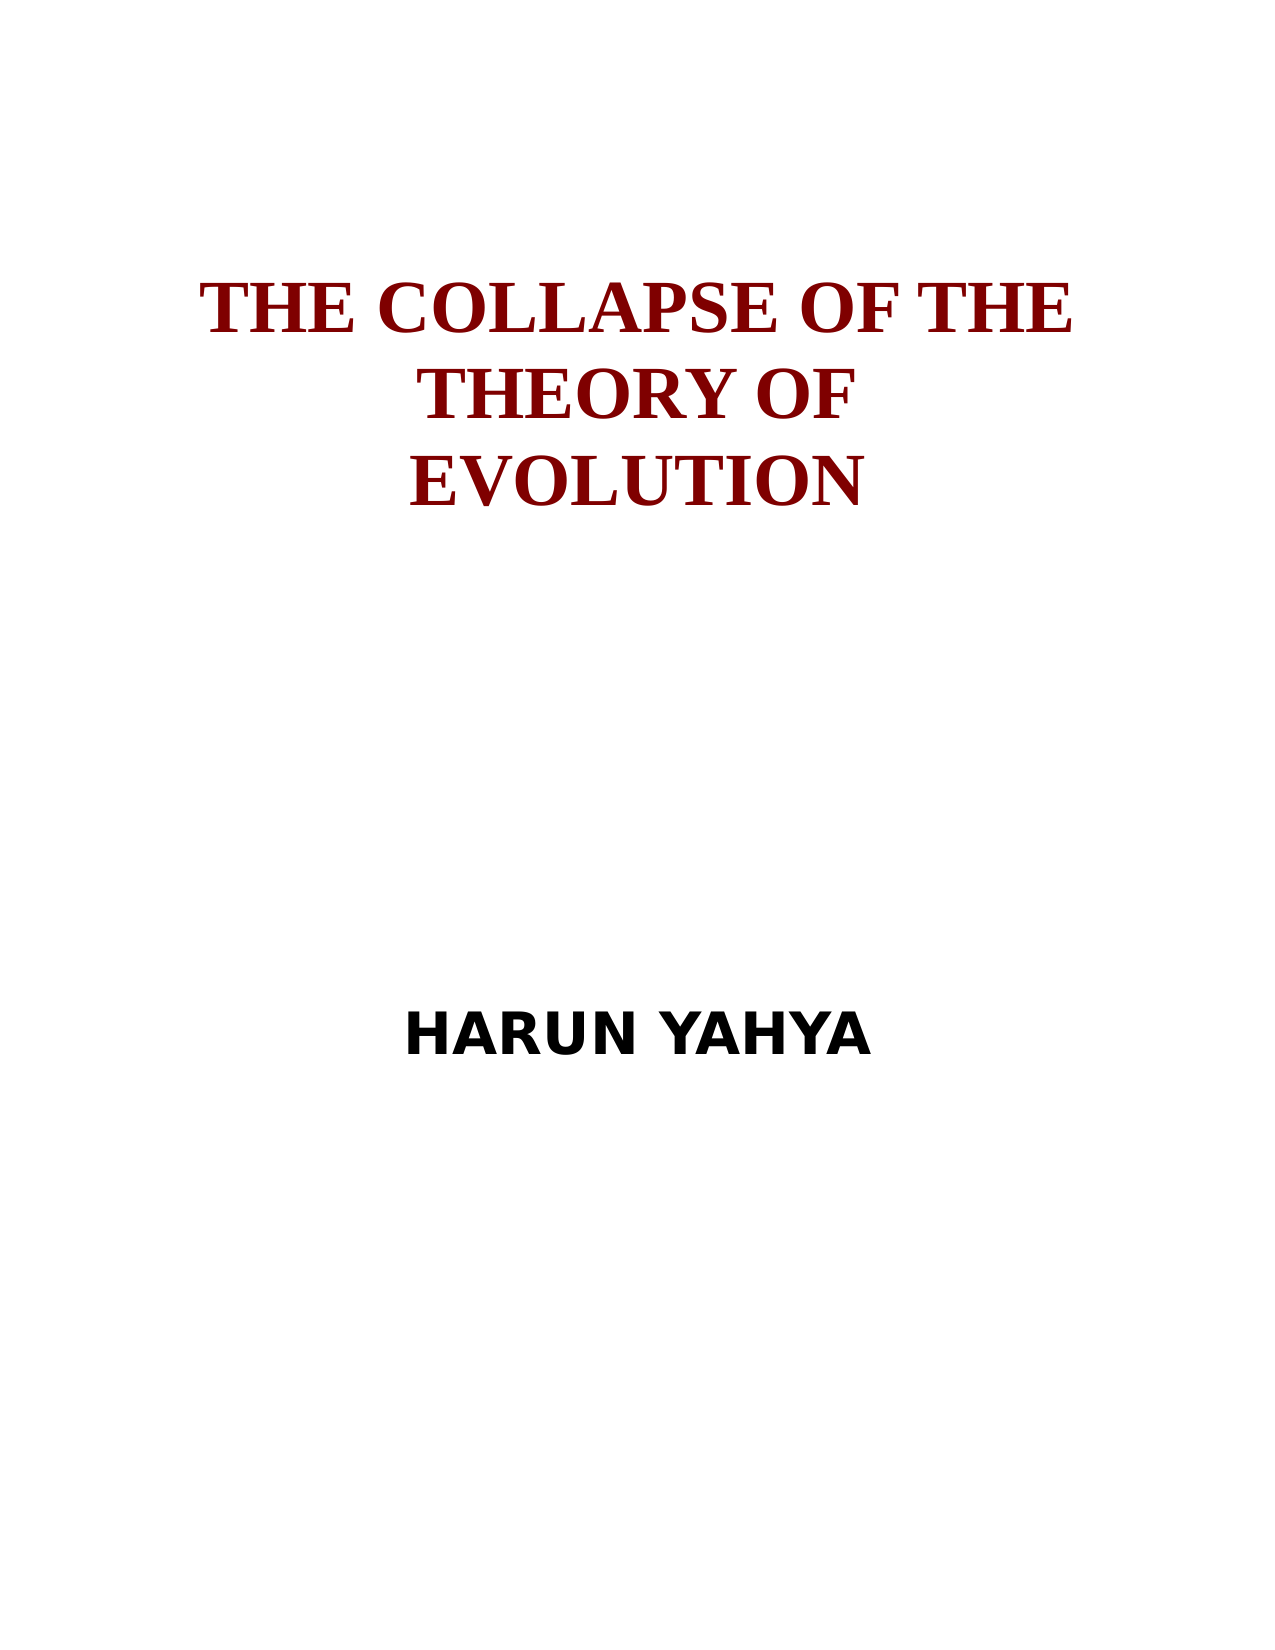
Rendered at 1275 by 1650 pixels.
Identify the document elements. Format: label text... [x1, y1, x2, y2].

title THE COLLAPSE OF THE THEORY OF EVOLUTION [187, 262, 1088, 521]
text HARUN YAHYA [187, 1000, 1088, 1068]
